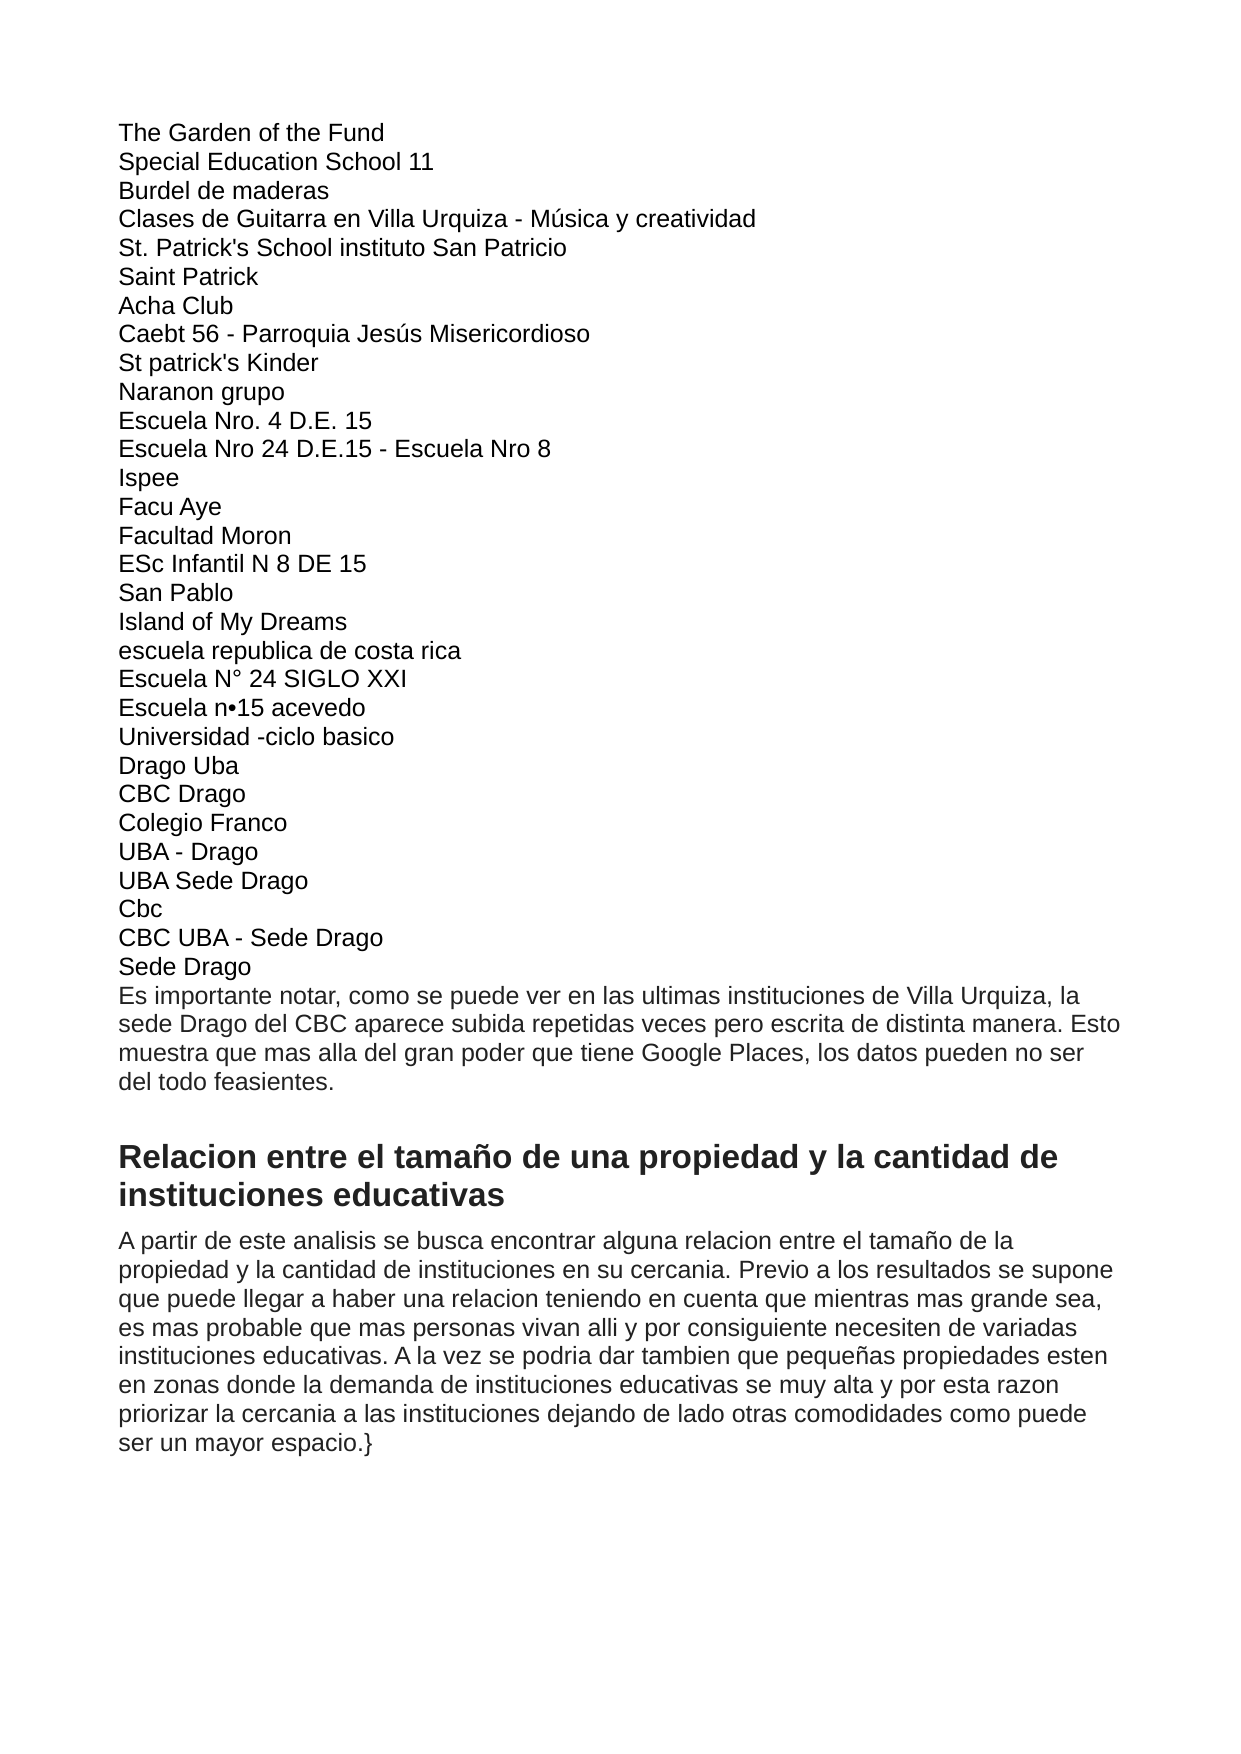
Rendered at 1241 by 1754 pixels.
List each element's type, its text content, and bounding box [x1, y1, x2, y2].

text Cbc [118, 894, 1122, 923]
text UBA Sede Drago [118, 866, 1122, 894]
text CBC Drago [118, 779, 1122, 808]
text Caebt 56 - Parroquia Jesús Misericordioso [118, 319, 1122, 348]
text Naranon grupo [118, 377, 1122, 406]
subtitle Relacion entre el tamaño de una propiedad y la cantidad de instituciones educativas [118, 1137, 1122, 1214]
text Clases de Guitarra en Villa Urquiza - Música y creatividad [118, 204, 1122, 233]
text Universidad -ciclo basico [118, 722, 1122, 751]
text St. Patrick's School instituto San Patricio [118, 233, 1122, 262]
text CBC UBA - Sede Drago [118, 923, 1122, 952]
text Escuela N° 24 SIGLO XXI [118, 664, 1122, 693]
text The Garden of the Fund [118, 118, 1122, 147]
text Acha Club [118, 291, 1122, 319]
text Escuela Nro. 4 D.E. 15 [118, 406, 1122, 434]
text St patrick's Kinder [118, 348, 1122, 377]
text Facultad Moron [118, 521, 1122, 549]
text Facu Aye [118, 492, 1122, 521]
text Island of My Dreams [118, 607, 1122, 636]
text Special Education School 11 [118, 147, 1122, 176]
text escuela republica de costa rica [118, 636, 1122, 664]
text Colegio Franco [118, 808, 1122, 837]
text Burdel de maderas [118, 176, 1122, 204]
text Es importante notar, como se puede ver en las ultimas instituciones de Villa Urquiza, la sede Drago del CBC aparece subida repetidas veces pero escrita de distinta manera. Esto muestra que mas alla del gran poder que tiene Google Places, los datos pueden no ser del todo feasientes. [118, 981, 1122, 1096]
text A partir de este analisis se busca encontrar alguna relacion entre el tamaño de la propiedad y la cantidad de instituciones en su cercania. Previo a los resultados se supone que puede llegar a haber una relacion teniendo en cuenta que mientras mas grande sea, es mas probable que mas personas vivan alli y por consiguiente necesiten de variadas instituciones educativas. A la vez se podria dar tambien que pequeñas propiedades esten en zonas donde la demanda de instituciones educativas se muy alta y por esta razon priorizar la cercania a las instituciones dejando de lado otras comodidades como puede ser un mayor espacio.} [118, 1226, 1122, 1456]
text Escuela n•15 acevedo [118, 693, 1122, 722]
text San Pablo [118, 578, 1122, 607]
text Escuela Nro 24 D.E.15 - Escuela Nro 8 [118, 434, 1122, 463]
text Drago Uba [118, 751, 1122, 779]
text UBA - Drago [118, 837, 1122, 866]
text Saint Patrick [118, 262, 1122, 291]
text ESc Infantil N 8 DE 15 [118, 549, 1122, 578]
text Ispee [118, 463, 1122, 492]
text Sede Drago [118, 952, 1122, 981]
